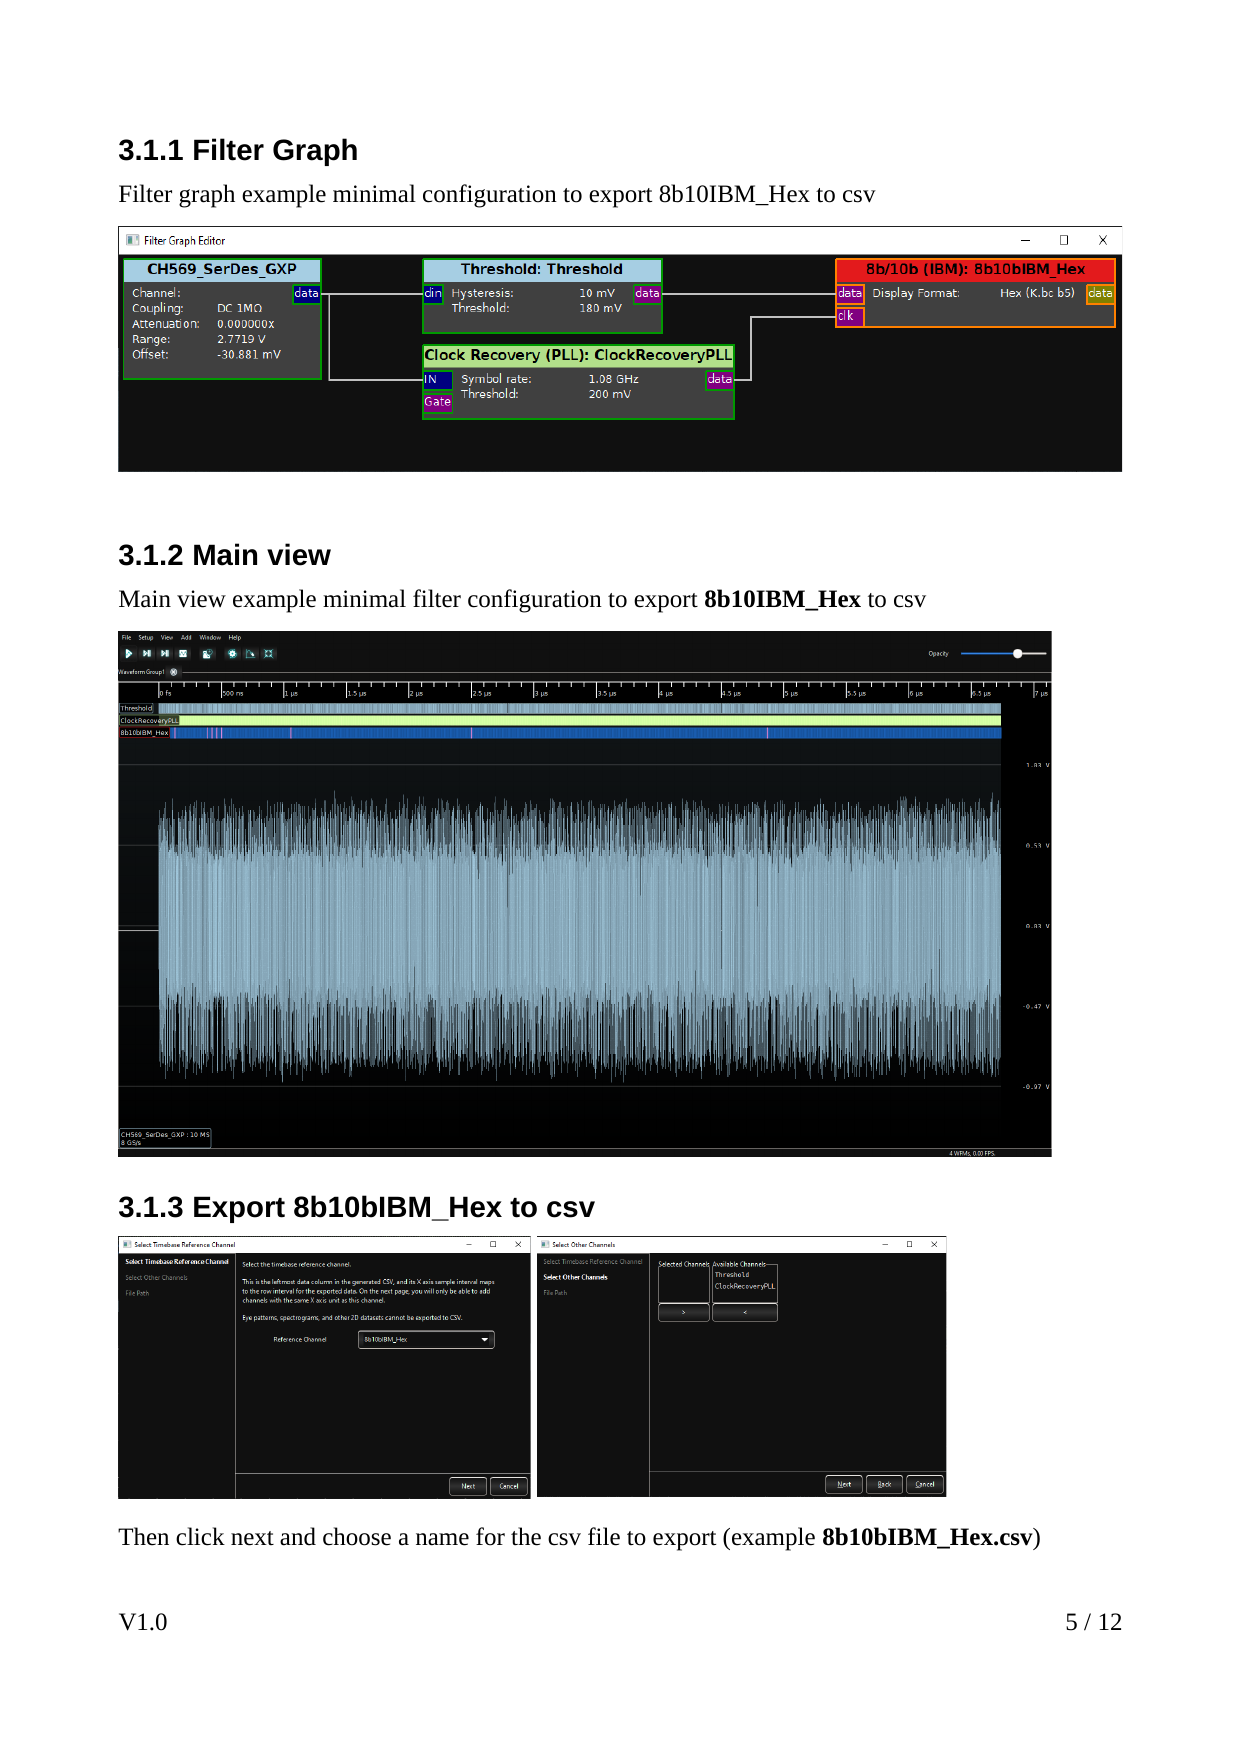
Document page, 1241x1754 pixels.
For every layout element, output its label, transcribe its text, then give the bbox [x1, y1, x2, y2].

text Then click next and choose a name for the csv file to export (example 8b10bIBM_Hex.csv) [118, 1522, 1122, 1551]
subtitle Export 8b10bIBM_Hex to csv [118, 1190, 1122, 1224]
text Main view example minimal filter configuration to export 8b10IBM_Hex to csv [118, 584, 1122, 613]
picture [118, 226, 1123, 472]
subtitle Main view [118, 538, 1122, 572]
text Filter graph example minimal configuration to export 8b10IBM_Hex to csv [118, 179, 1122, 208]
picture [118, 1236, 531, 1499]
picture [537, 1236, 947, 1497]
picture [118, 631, 1052, 1157]
subtitle Filter Graph [118, 133, 1122, 166]
